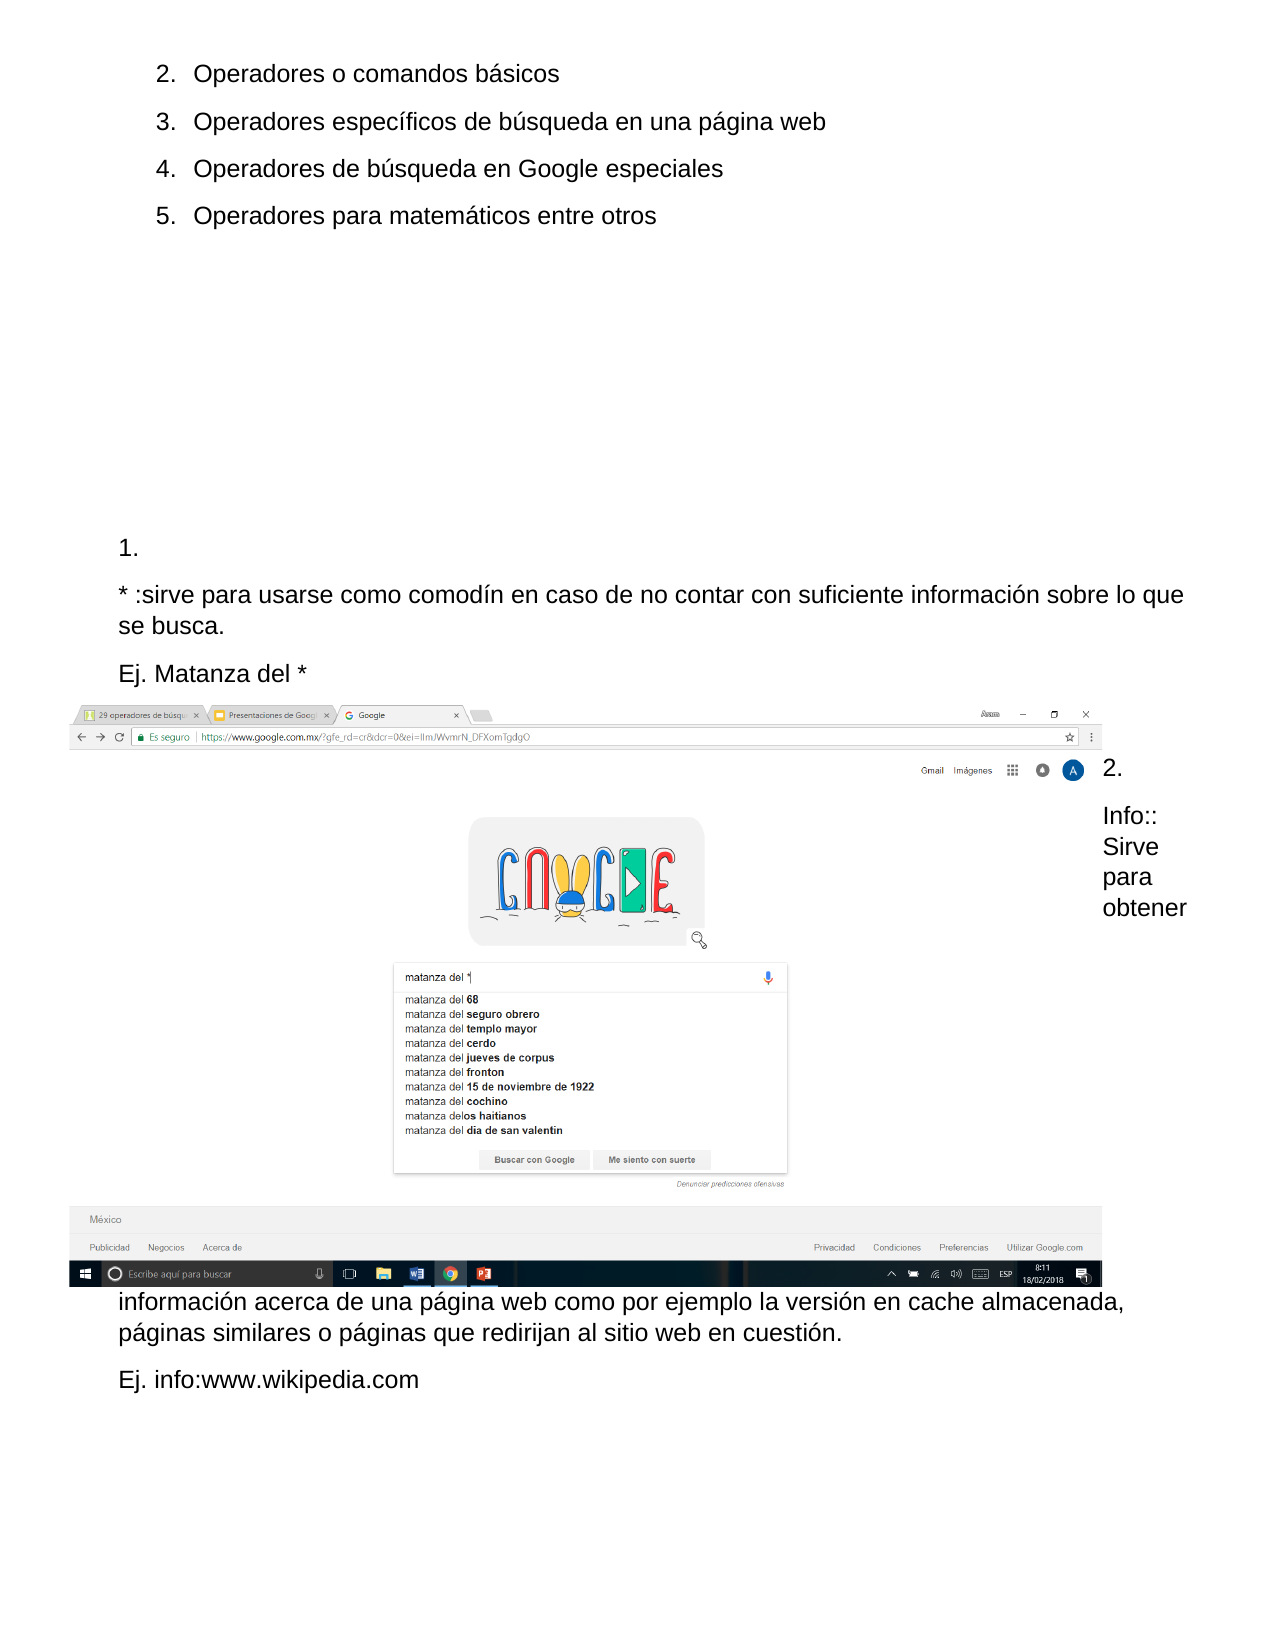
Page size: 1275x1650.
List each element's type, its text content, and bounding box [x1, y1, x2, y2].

text Info:: Sirve para obtener información acerca de una página web como por ejemplo la versión en cache almacenada, páginas similares o páginas que redirijan al sitio web en cuestión. [118, 801, 1205, 1346]
text Ej. Matanza del * [118, 659, 1205, 687]
text Ej. info:www.wikipedia.com [118, 1365, 1205, 1394]
list Operadores o comandos básicos [156, 59, 1205, 88]
text * :sirve para usarse como comodín en caso de no contar con suficiente información sobre lo que se busca. [118, 581, 1205, 640]
list Operadores para matemáticos entre otros [156, 201, 1205, 230]
list Operadores específicos de búsqueda en una página web [156, 107, 1205, 135]
list Operadores de búsqueda en Google especiales [156, 154, 1205, 183]
text 1. [118, 533, 1205, 562]
text 2. [1103, 753, 1205, 782]
